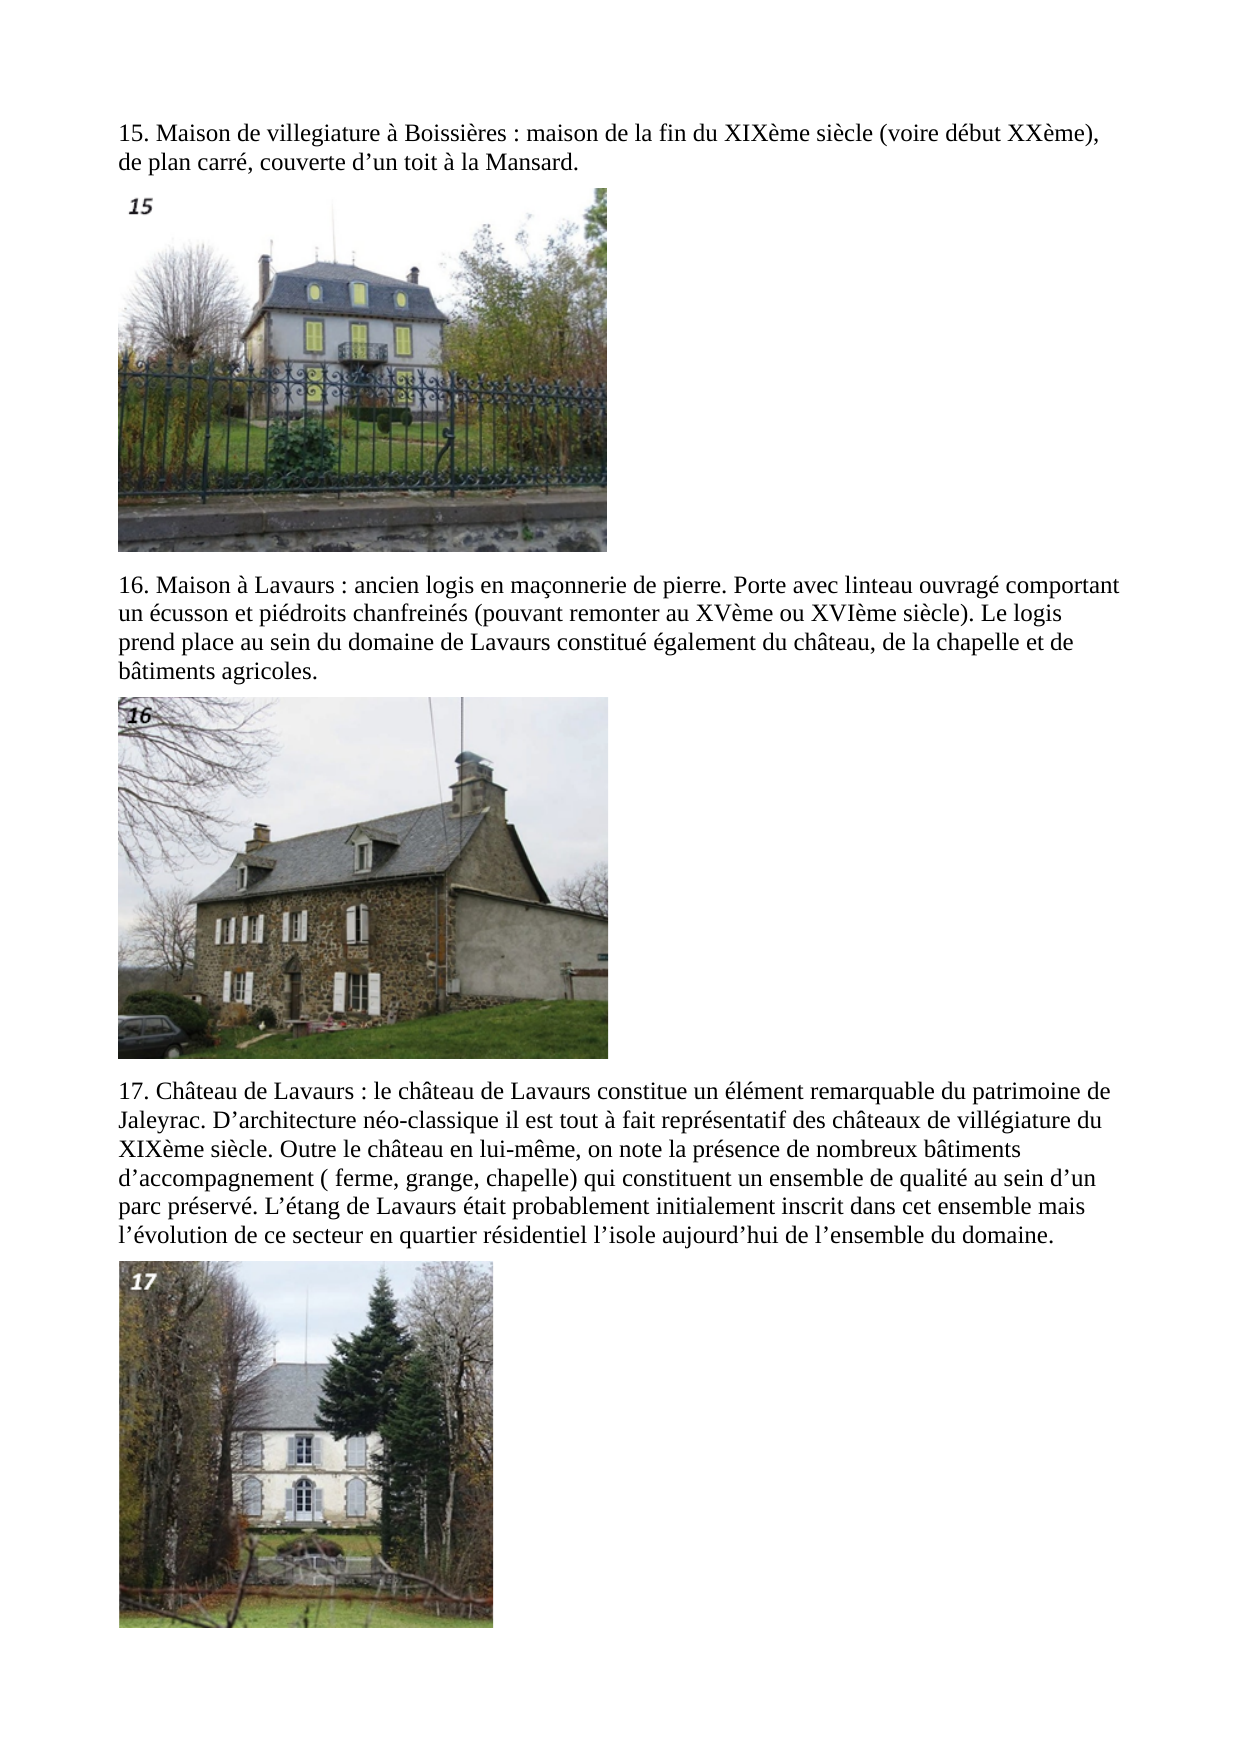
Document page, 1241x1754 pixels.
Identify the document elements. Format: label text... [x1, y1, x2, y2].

text 15. Maison de villegiature à Boissières : maison de la fin du XIXème siècle (voire début XXème), de plan carré, couverte d’un toit à la Mansard. [118, 118, 1122, 176]
picture [118, 1261, 494, 1628]
text 17. Château de Lavaurs : le château de Lavaurs constitue un élément remarquable du patrimoine de Jaleyrac. D’architecture néo-classique il est tout à fait représentatif des châteaux de villégiature du XIXème siècle. Outre le château en lui-même, on note la présence de nombreux bâtiments d’accompagnement ( ferme, grange, chapelle) qui constituent un ensemble de qualité au sein d’un parc préservé. L’étang de Lavaurs était probablement initialement inscrit dans cet ensemble mais l’évolution de ce secteur en quartier résidentiel l’isole aujourd’hui de l’ensemble du domaine. [118, 1076, 1122, 1249]
text 16. Maison à Lavaurs : ancien logis en maçonnerie de pierre. Porte avec linteau ouvragé comportant un écusson et piédroits chanfreinés (pouvant remonter au XVème ou XVIème siècle). Le logis prend place au sein du domaine de Lavaurs constitué également du château, de la chapelle et de bâtiments agricoles. [118, 570, 1122, 685]
picture [118, 697, 609, 1059]
picture [118, 188, 607, 552]
